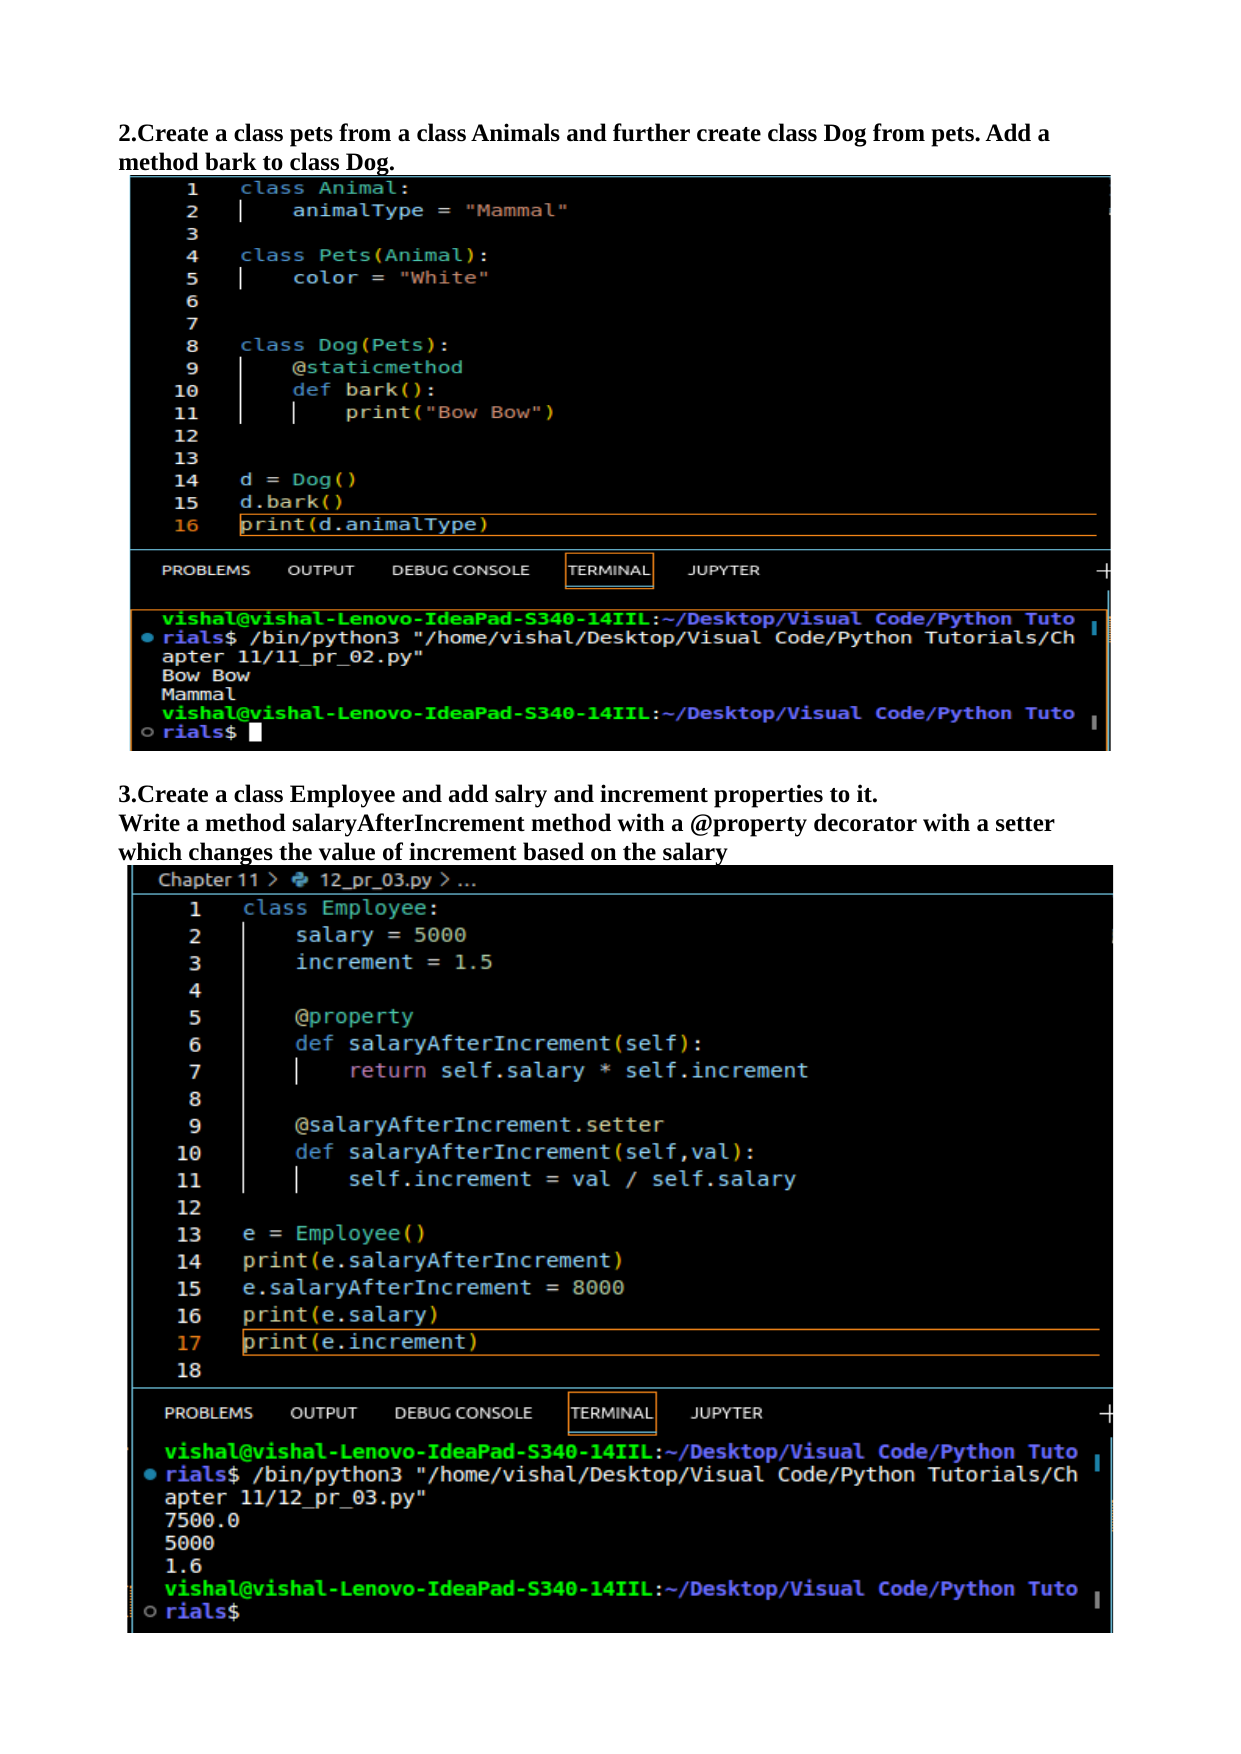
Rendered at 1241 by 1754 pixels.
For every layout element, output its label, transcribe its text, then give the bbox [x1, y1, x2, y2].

text 3.Create a class Employee and add salry and increment properties to it. [118, 779, 1122, 808]
text Write a method salaryAfterIncrement method with a @property decorator with a setter which changes the value of increment based on the salary [118, 808, 1122, 866]
text 2.Create a class pets from a class Animals and further create class Dog from pets. Add a method bark to class Dog. [118, 118, 1122, 176]
picture [129, 175, 1111, 751]
picture [127, 865, 1114, 1633]
